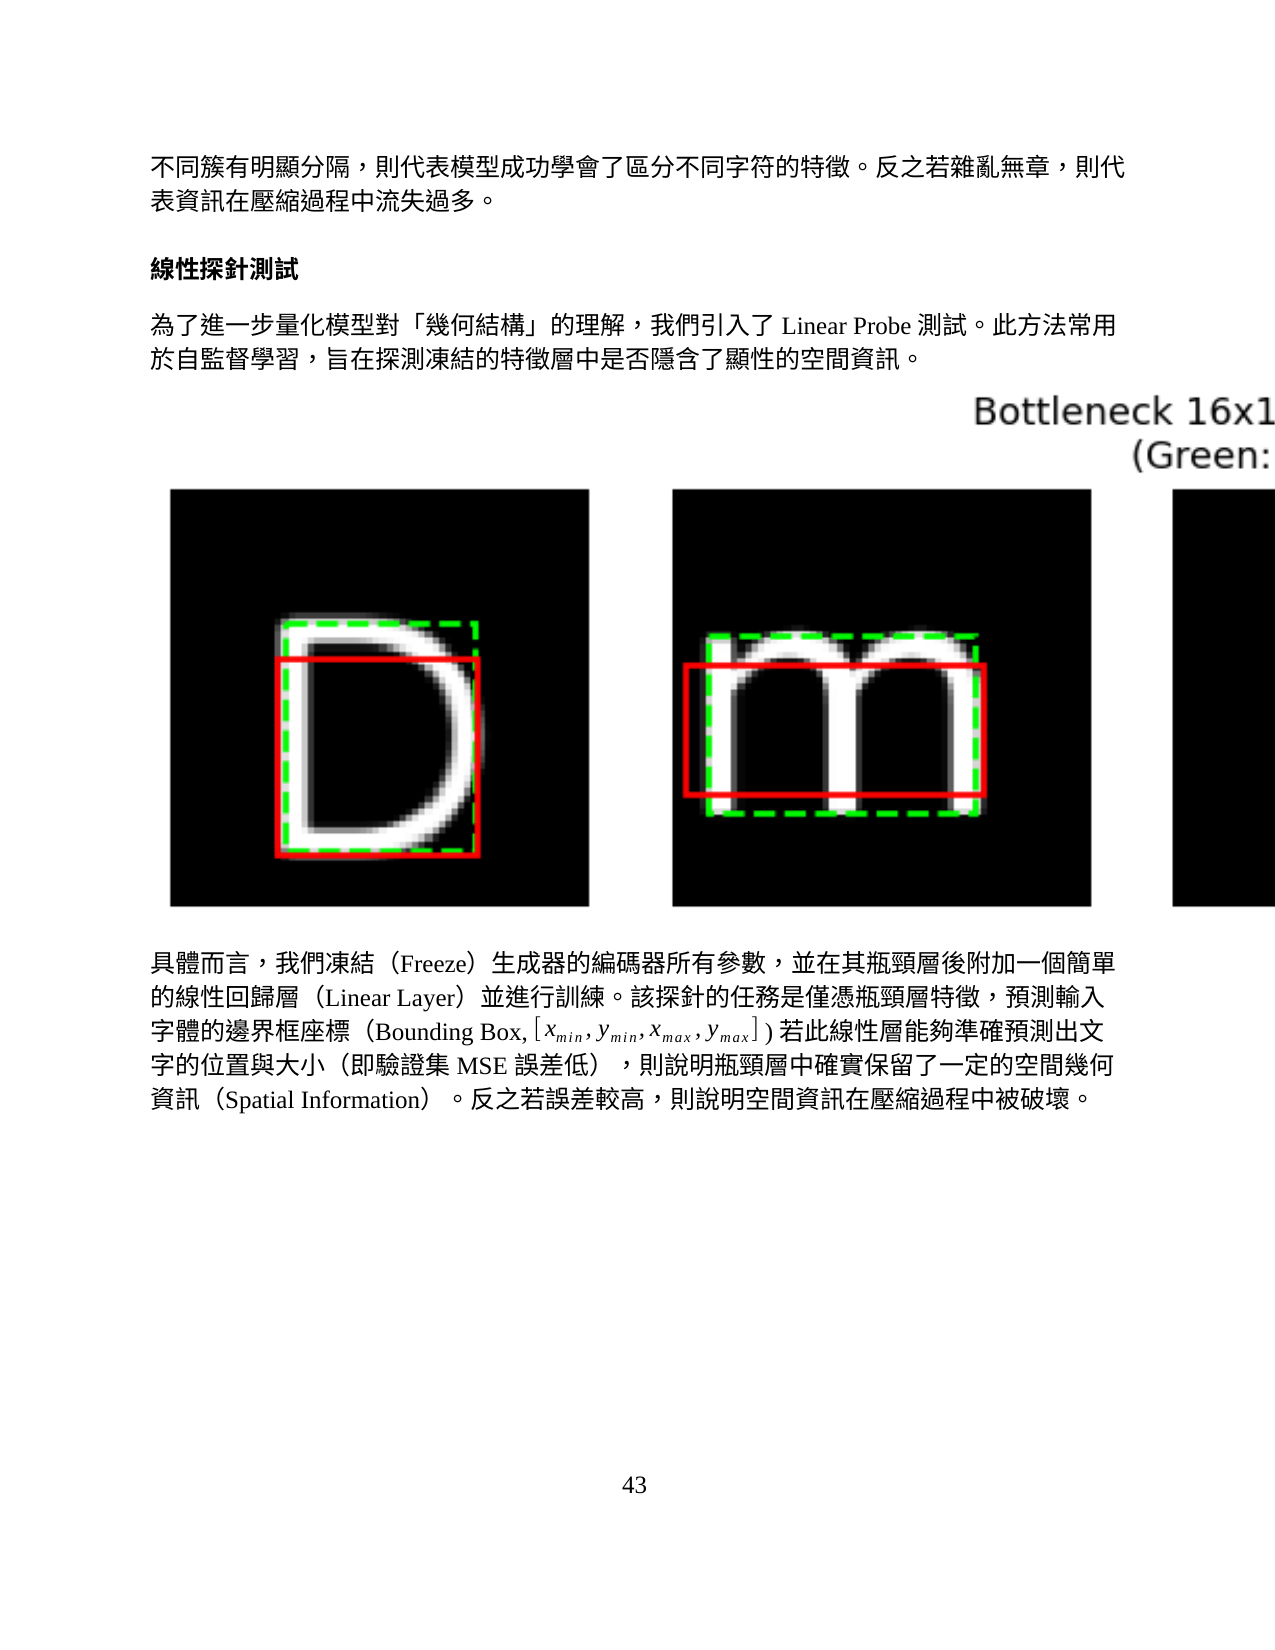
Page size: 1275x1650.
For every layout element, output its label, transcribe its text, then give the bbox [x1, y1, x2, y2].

picture [150, 375, 1275, 928]
text 具體而言，我們凍結（Freeze）生成器的編碼器所有參數，並在其瓶頸層後附加一個簡單的線性回歸層（Linear Layer）並進行訓練。該探針的任務是僅憑瓶頸層特徵，預測輸入字體的邊界框座標（Bounding Box, ) 若此線性層能夠準確預測出文字的位置與大小（即驗證集 MSE 誤差低），則說明瓶頸層中確實保留了一定的空間幾何資訊（Spatial Information）。反之若誤差較高，則說明空間資訊在壓縮過程中被破壞。 [150, 945, 1125, 1116]
text 為了進一步量化模型對「幾何結構」的理解，我們引入了 Linear Probe 測試。此方法常用於自監督學習，旨在探測凍結的特徵層中是否隱含了顯性的空間資訊。 [150, 307, 1125, 375]
text 不同簇有明顯分隔，則代表模型成功學會了區分不同字符的特徵。反之若雜亂無章，則代表資訊在壓縮過程中流失過多。 [150, 150, 1125, 218]
subtitle 線性探針測試 [150, 252, 1125, 286]
